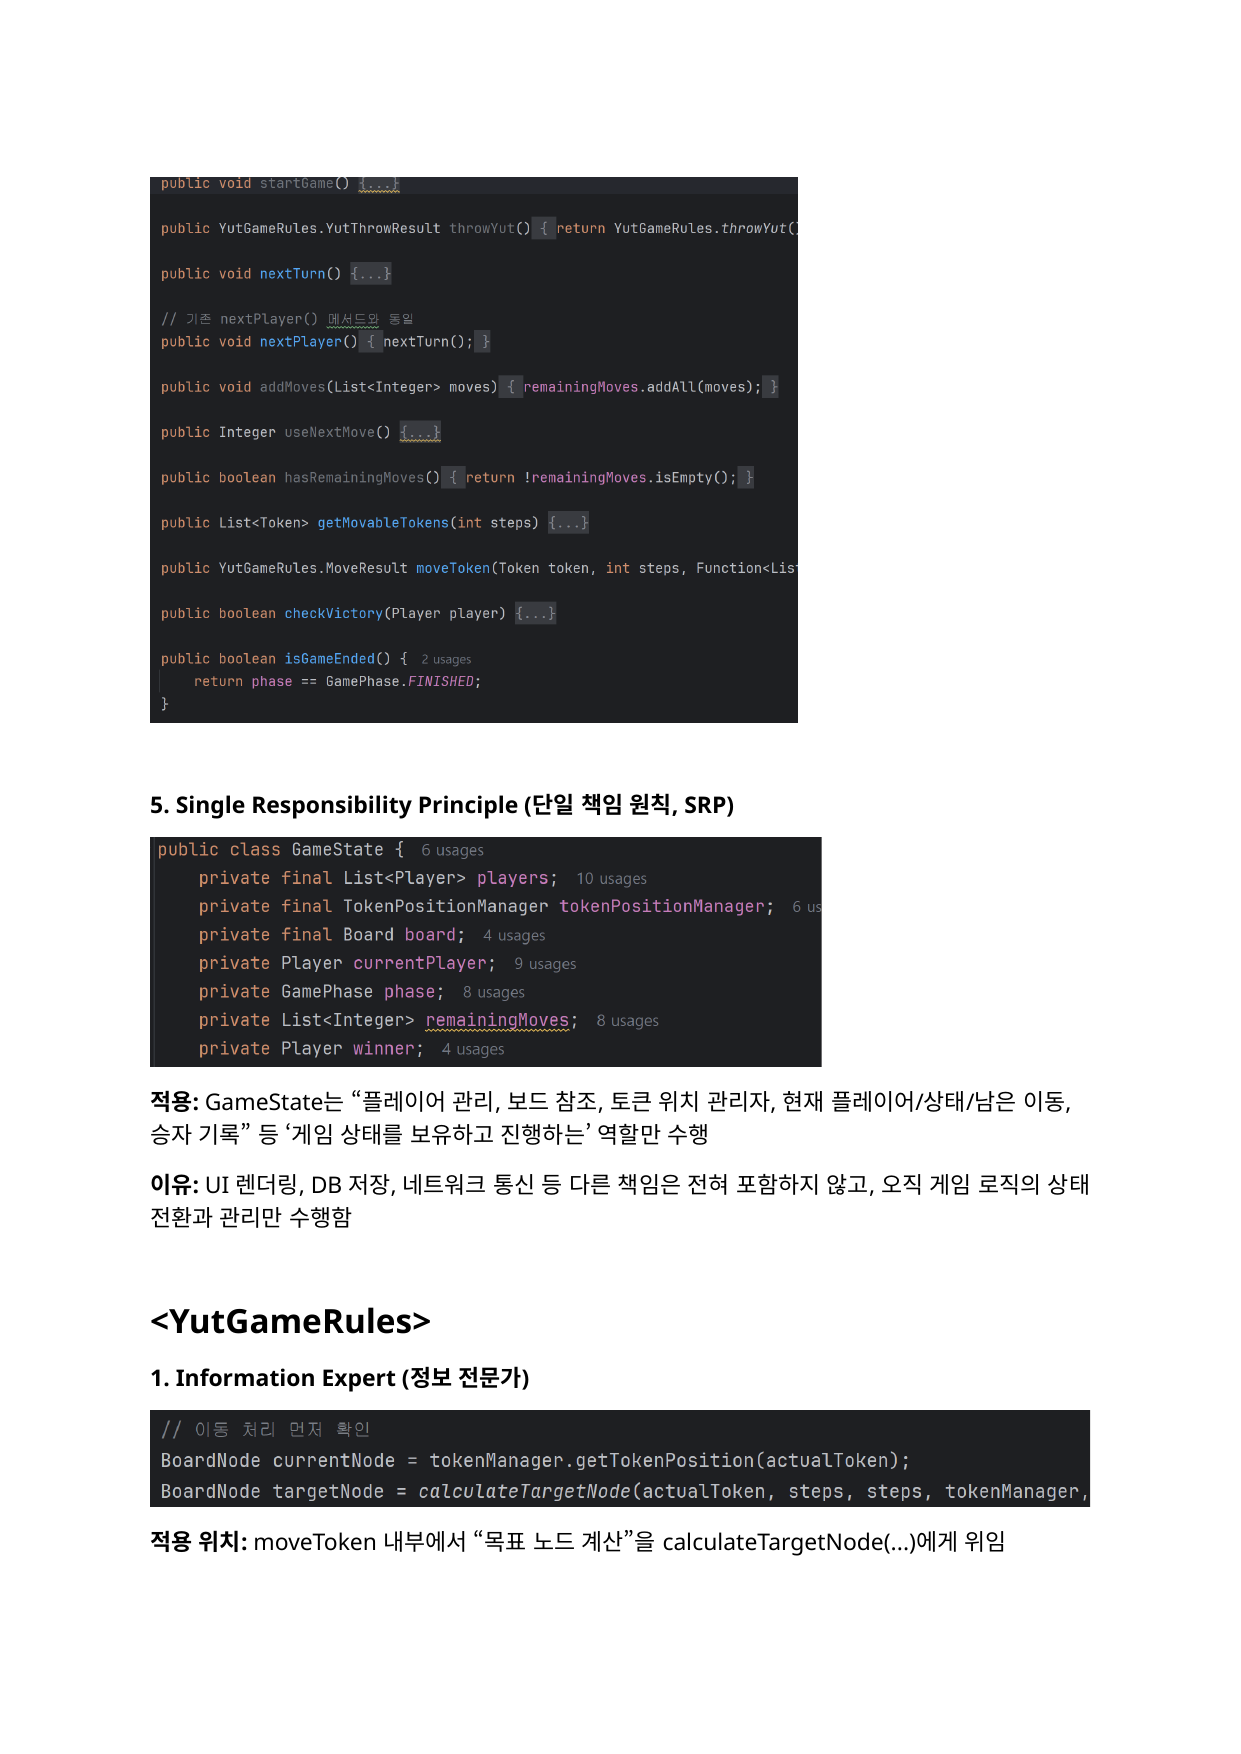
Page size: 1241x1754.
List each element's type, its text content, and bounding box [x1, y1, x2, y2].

text 적용 위치: moveToken 내부에서 “목표 노드 계산”을 calculateTargetNode(...)에게 위임 [150, 1524, 1090, 1557]
text 1. Information Expert (정보 전문가) [150, 1360, 1090, 1393]
text <YutGameRules> [150, 1298, 1090, 1343]
text 이유: UI 렌더링, DB 저장, 네트워크 통신 등 다른 책임은 전혀 포함하지 않고, 오직 게임 로직의 상태 전환과 관리만 수행함 [150, 1167, 1090, 1233]
text 적용: GameState는 “플레이어 관리, 보드 참조, 토큰 위치 관리자, 현재 플레이어/상태/남은 이동, 승자 기록” 등 ‘게임 상태를 보유하고 진행하는’ 역할만 수행 [150, 1084, 1090, 1150]
text 5. Single Responsibility Principle (단일 책임 원칙, SRP) [150, 787, 1090, 820]
